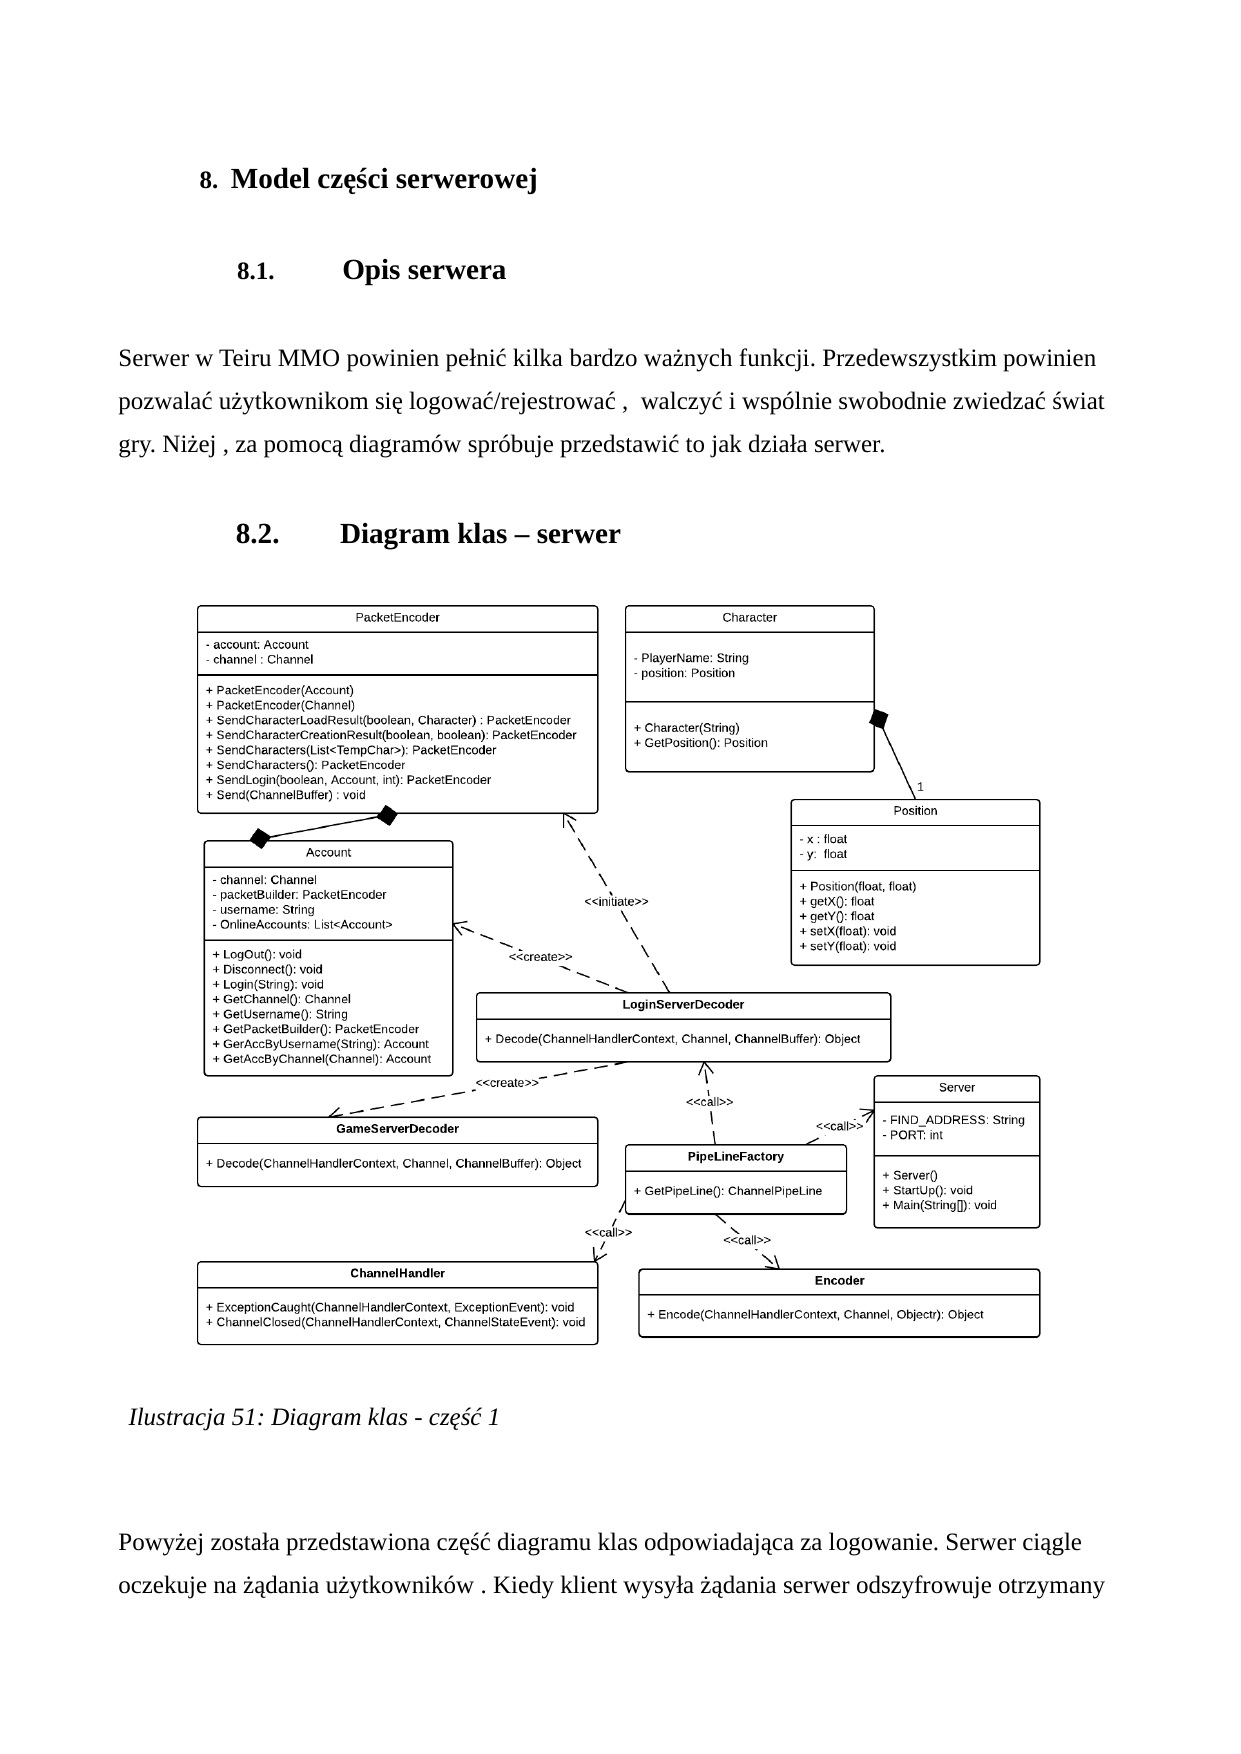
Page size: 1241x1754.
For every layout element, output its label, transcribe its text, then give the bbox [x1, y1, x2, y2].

text Serwer w Teiru MMO powinien pełnić kilka bardzo ważnych funkcji. Przedewszystkim powinien pozwalać użytkownikom się logować/rejestrować , walczyć i wspólnie swobodnie zwiedzać świat gry. Niżej , za pomocą diagramów spróbuje przedstawić to jak działa serwer. [118, 343, 1122, 501]
list Model części serwerowej [193, 161, 1122, 238]
list Opis serwera [231, 252, 1122, 329]
text Ilustracja 51: Diagram klas - część 1 [128, 1403, 1112, 1431]
text Powyżej została przedstawiona część diagramu klas odpowiadająca za logowanie. Serwer ciągle oczekuje na żądania użytkowników . Kiedy klient wysyła żądania serwer odszyfrowuje otrzymany [118, 1527, 1122, 1599]
picture [128, 591, 1112, 1403]
list Diagram klas – serwer [228, 516, 1122, 549]
